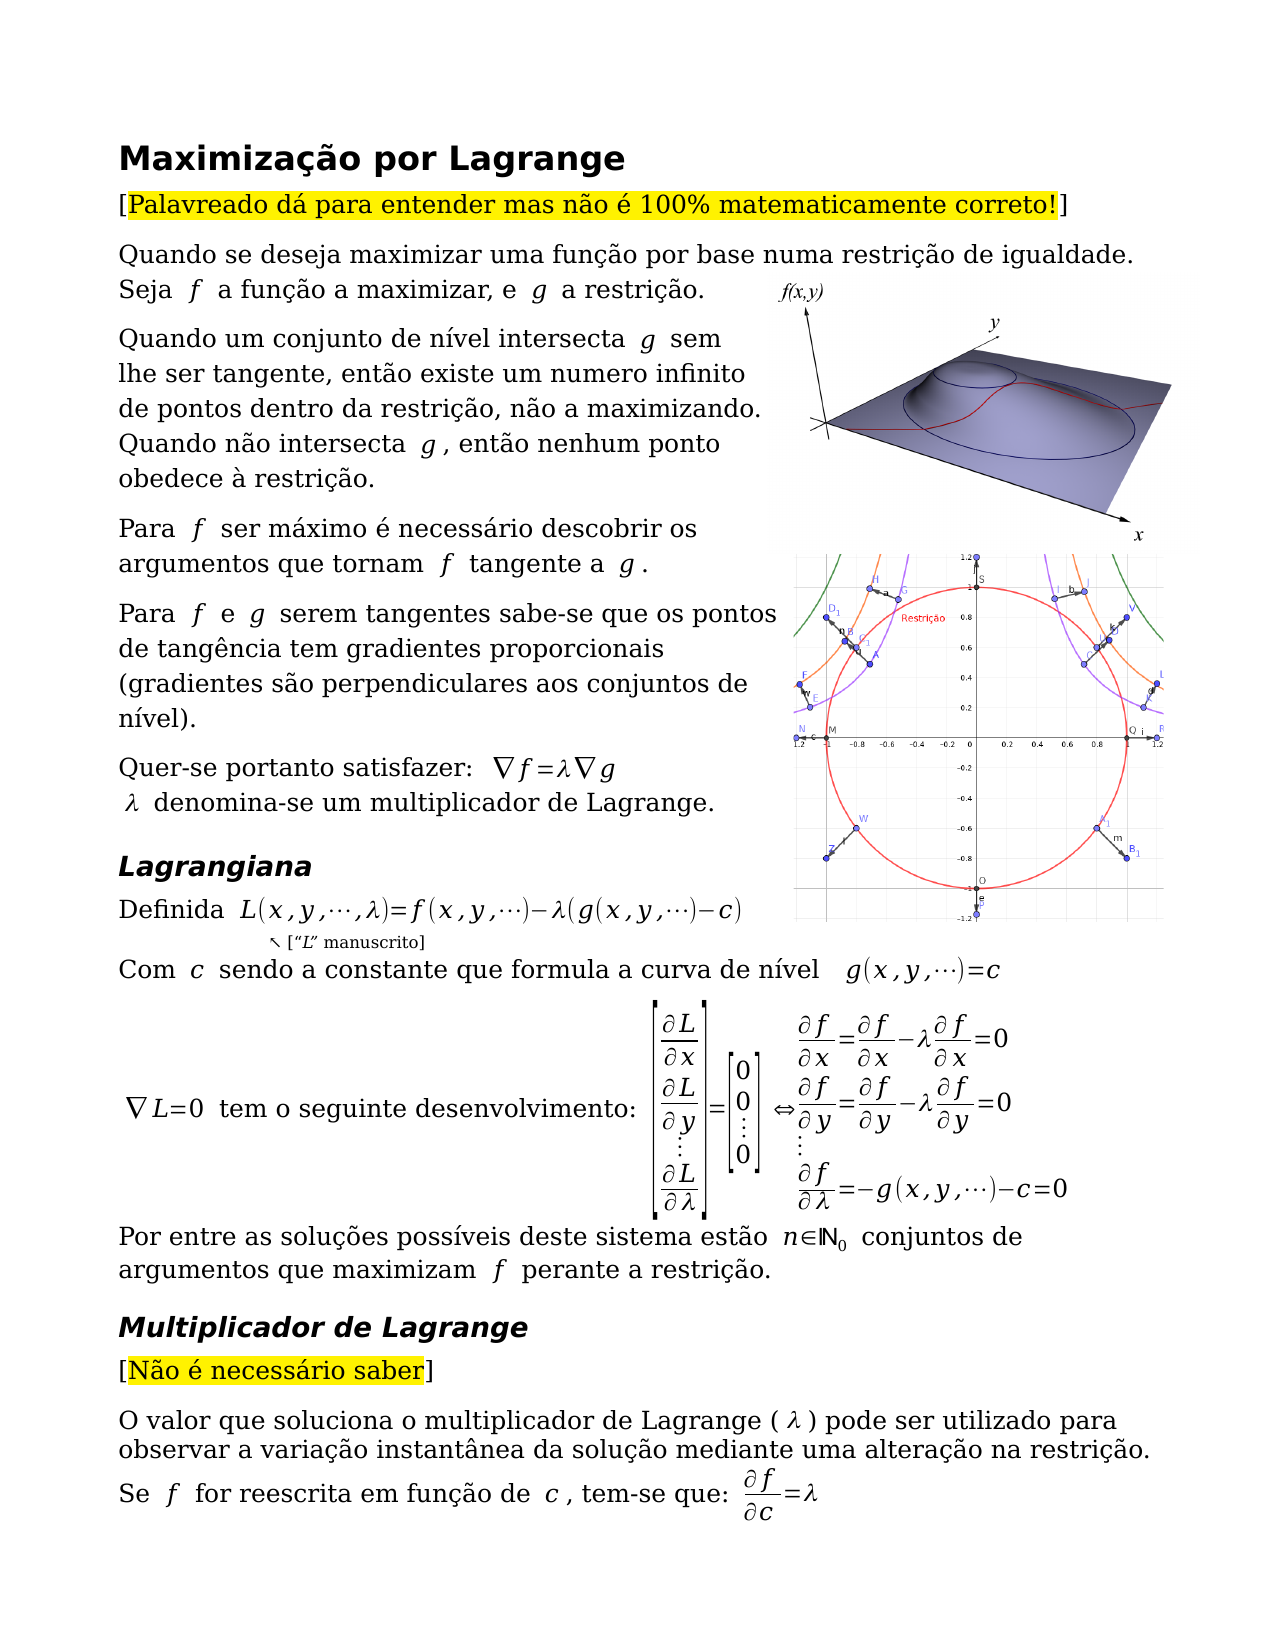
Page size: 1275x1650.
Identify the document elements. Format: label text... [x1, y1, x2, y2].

text tem o seguinte desenvolvimento: Por entre as soluções possíveis deste sistema estão conjuntos de argumentos que maximizam perante a restrição. [118, 1000, 1157, 1284]
text Definida ↖ [“L” manuscrito] Com sendo a constante que formula a curva de nível [118, 895, 1157, 985]
subtitle Lagrangiana [118, 851, 793, 883]
text O valor que soluciona o multiplicador de Lagrange () pode ser utilizado para observar a variação instantânea da solução mediante uma alteração na restrição. Se for reescrita em função de , tem-se que: [118, 1406, 1157, 1526]
subtitle Maximização por Lagrange [118, 139, 1157, 178]
subtitle Multiplicador de Lagrange [118, 1311, 1157, 1344]
text [Palavreado dá para entender mas não é 100% matematicamente correto!] [118, 191, 1157, 220]
text Para ser máximo é necessário descobrir os argumentos que tornam tangente a . [118, 514, 793, 578]
picture [767, 272, 1201, 922]
text [Não é necessário saber] [118, 1356, 1157, 1385]
text Quer-se portanto satisfazer: denomina-se um multiplicador de Lagrange. [118, 753, 793, 818]
text Para e serem tangentes sabe-se que os pontos de tangência tem gradientes proporcionais (gradientes são perpendiculares aos conjuntos de nível). [118, 599, 793, 733]
text Quando se deseja maximizar uma função por base numa restrição de igualdade. Seja a função a maximizar, e a restrição. [118, 240, 1157, 304]
text Quando um conjunto de nível intersecta sem lhe ser tangente, então existe um numero infinito de pontos dentro da restrição, não a maximizando. Quando não intersecta , então nenhum ponto obedece à restrição. [118, 325, 767, 494]
